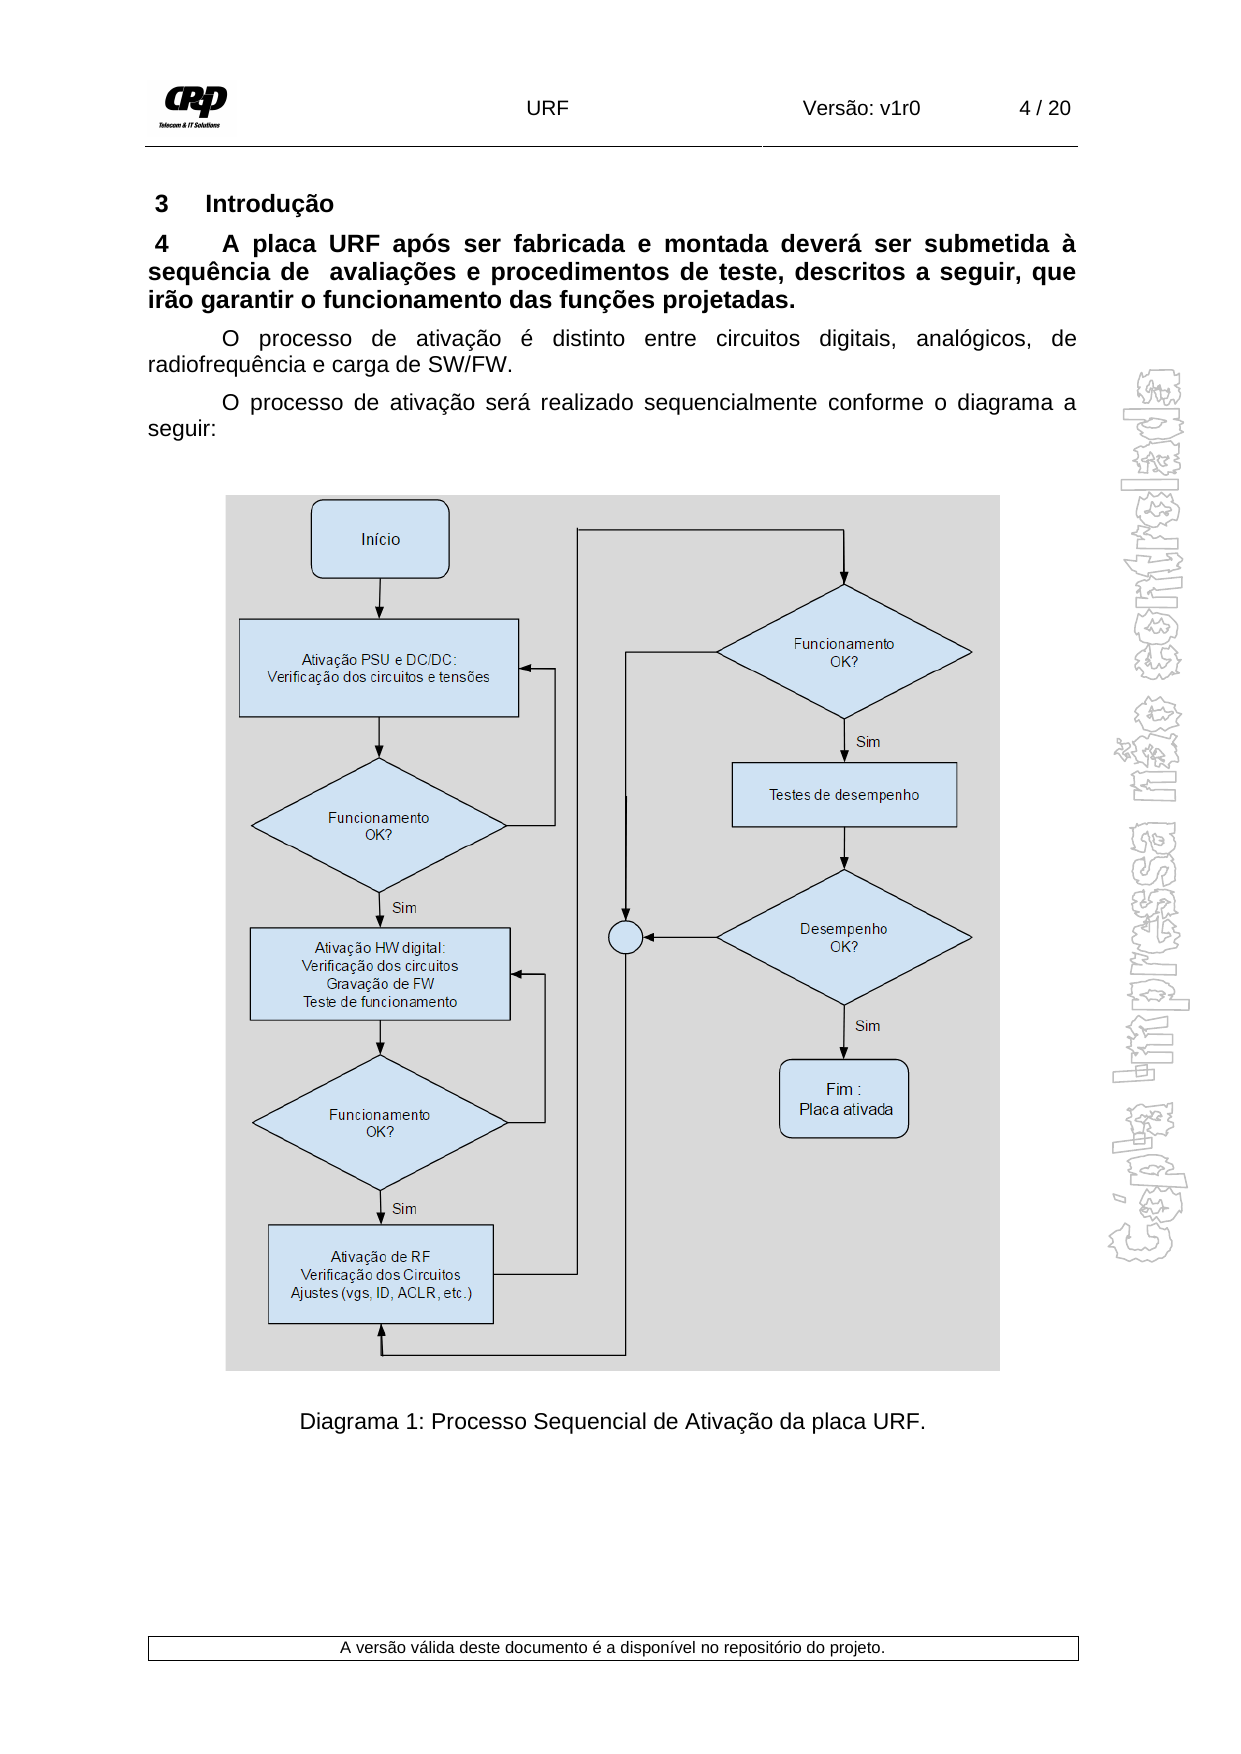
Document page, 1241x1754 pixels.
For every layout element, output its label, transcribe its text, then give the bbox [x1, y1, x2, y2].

picture [147, 80, 237, 137]
picture [225, 495, 1000, 1371]
subtitle Introdução [148, 190, 1078, 218]
text Diagrama 1: Processo Sequencial de Ativação da placa URF. [173, 1408, 1053, 1434]
text O processo de ativação é distinto entre circuitos digitais, analógicos, de radiofrequência e carga de SW/FW. [148, 326, 1078, 377]
text O processo de ativação será realizado sequencialmente conforme o diagrama a seguir: [148, 390, 1078, 441]
